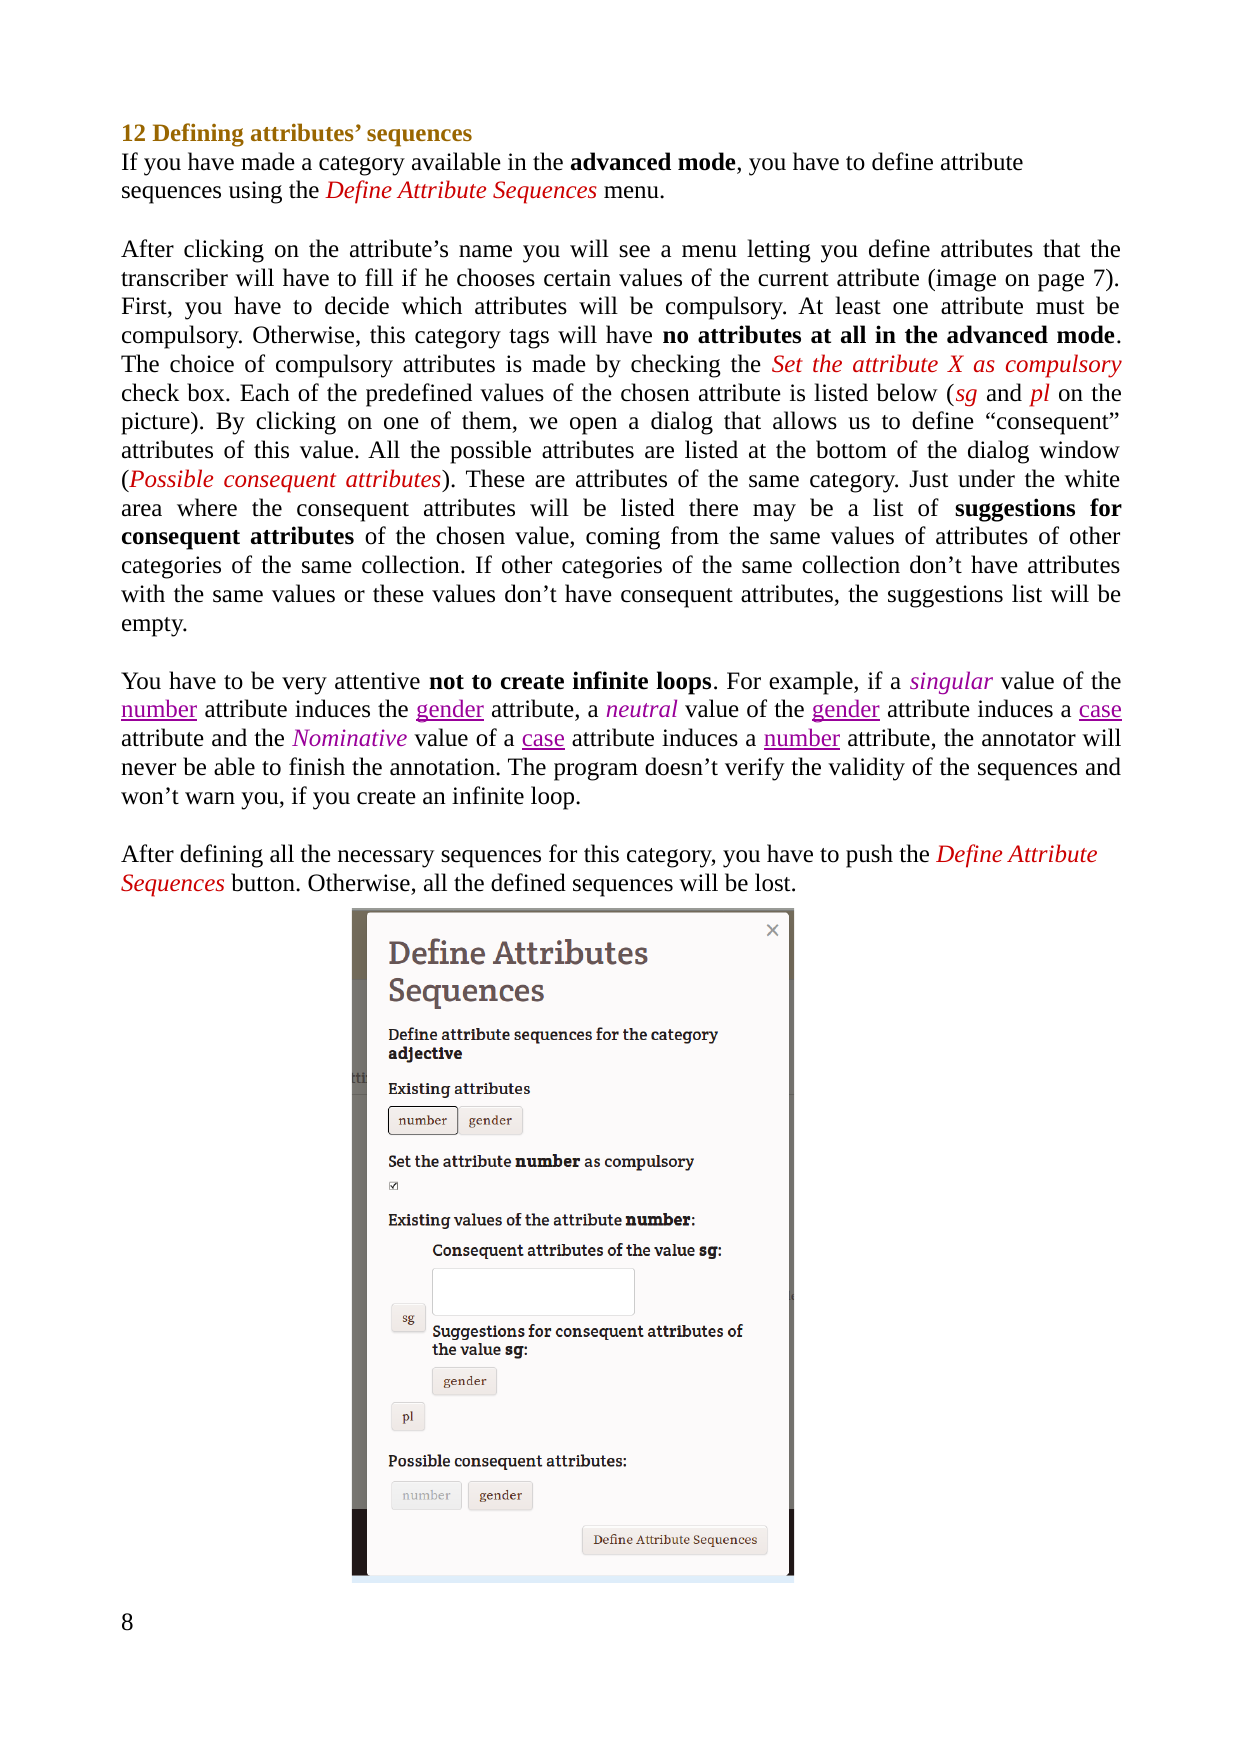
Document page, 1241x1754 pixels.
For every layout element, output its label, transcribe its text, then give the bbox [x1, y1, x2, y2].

text You have to be very attentive not to create infinite loops. For example, if a singular value of the number attribute induces the gender attribute, a neutral value of the gender attribute induces a case attribute and the Nominative value of a case attribute induces a number attribute, the annotator will never be able to finish the annotation. The program doesn’t verify the validity of the sequences and won’t warn you, if you create an infinite loop. [121, 666, 1122, 809]
text 12 Defining attributes’ sequences If you have made a category available in the advanced mode, you have to define attribute sequences using the Define Attribute Sequences menu. [121, 118, 1122, 204]
picture [705, 908, 774, 1583]
text After clicking on the attribute’s name you will see a menu letting you define attributes that the transcriber will have to fill if he chooses certain values of the current attribute (image on page 7). First, you have to decide which attributes will be compulsory. At least one attribute must be compulsory. Otherwise, this category tags will have no attributes at all in the advanced mode. The choice of compulsory attributes is made by checking the Set the attribute X as compulsory check box. Each of the predefined values of the chosen attribute is listed below (sg and pl on the picture). By clicking on one of them, we open a dialog that allows us to define “consequent” attributes of this value. All the possible attributes are listed at the bottom of the dialog window (Possible consequent attributes). These are attributes of the same category. Just under the white area where the consequent attributes will be listed there may be a list of suggestions for consequent attributes of the chosen value, coming from the same values of attributes of other categories of the same collection. If other categories of the same collection don’t have attributes with the same values or these values don’t have consequent attributes, the suggestions list will be empty. [121, 234, 1122, 636]
text After defining all the necessary sequences for this category, you have to push the Define Attribute Sequences button. Otherwise, all the defined sequences will be lost. [121, 839, 1122, 897]
